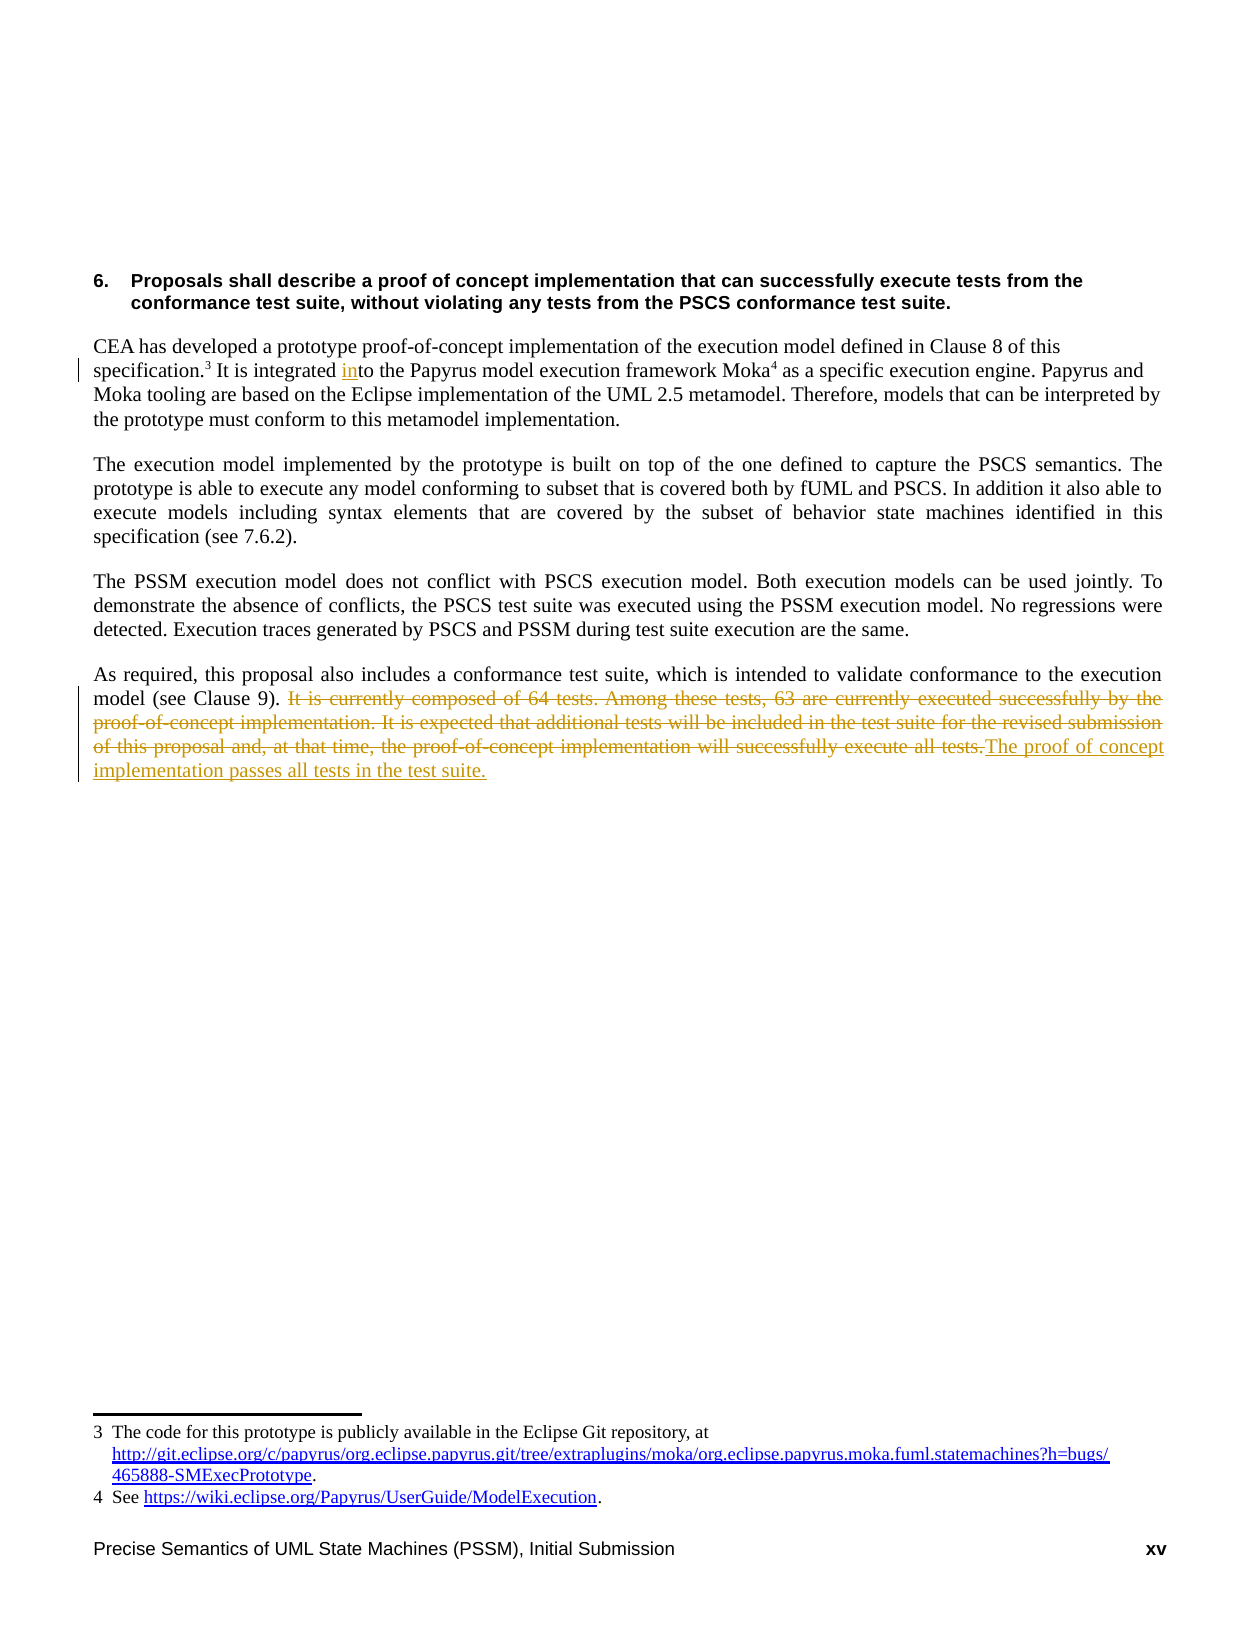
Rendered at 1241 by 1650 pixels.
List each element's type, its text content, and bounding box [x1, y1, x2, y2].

text CEA has developed a prototype proof-of-concept implementation of the execution model defined in Clause 8 of this specification. It is integrated into the Papyrus model execution framework Moka as a specific execution engine. Papyrus and Moka tooling are based on the Eclipse implementation of the UML 2.5 metamodel. Therefore, models that can be interpreted by the prototype must conform to this metamodel implementation. [93, 334, 1164, 431]
text The PSSM execution model does not conflict with PSCS execution model. Both execution models can be used jointly. To demonstrate the absence of conflicts, the PSCS test suite was executed using the PSSM execution model. No regressions were detected. Execution traces generated by PSCS and PSSM during test suite execution are the same. [93, 569, 1164, 641]
text As required, this proposal also includes a conformance test suite, which is intended to validate conformance to the execution model (see Clause 9). The proof of concept implementation passes all tests in the test suite. [93, 662, 1164, 782]
text The code for this prototype is publicly available in the Eclipse Git repository, at http://git.eclipse.org/c/papyrus/org.eclipse.papyrus.git/tree/extraplugins/moka/org.eclipse.papyrus.moka.fuml.statemachines?h=bugs/465888-SMExecPrototype. [93, 1421, 1164, 1486]
subtitle Proposals shall describe a proof of concept implementation that can successfully execute tests from the conformance test suite, without violating any tests from the PSCS conformance test suite. [93, 270, 1164, 313]
text The execution model implemented by the prototype is built on top of the one defined to capture the PSCS semantics. The prototype is able to execute any model conforming to subset that is covered both by fUML and PSCS. In addition it also able to execute models including syntax elements that are covered by the subset of behavior state machines identified in this specification (see 7.6.2). [93, 452, 1164, 548]
text See https://wiki.eclipse.org/Papyrus/UserGuide/ModelExecution. [93, 1486, 1164, 1507]
